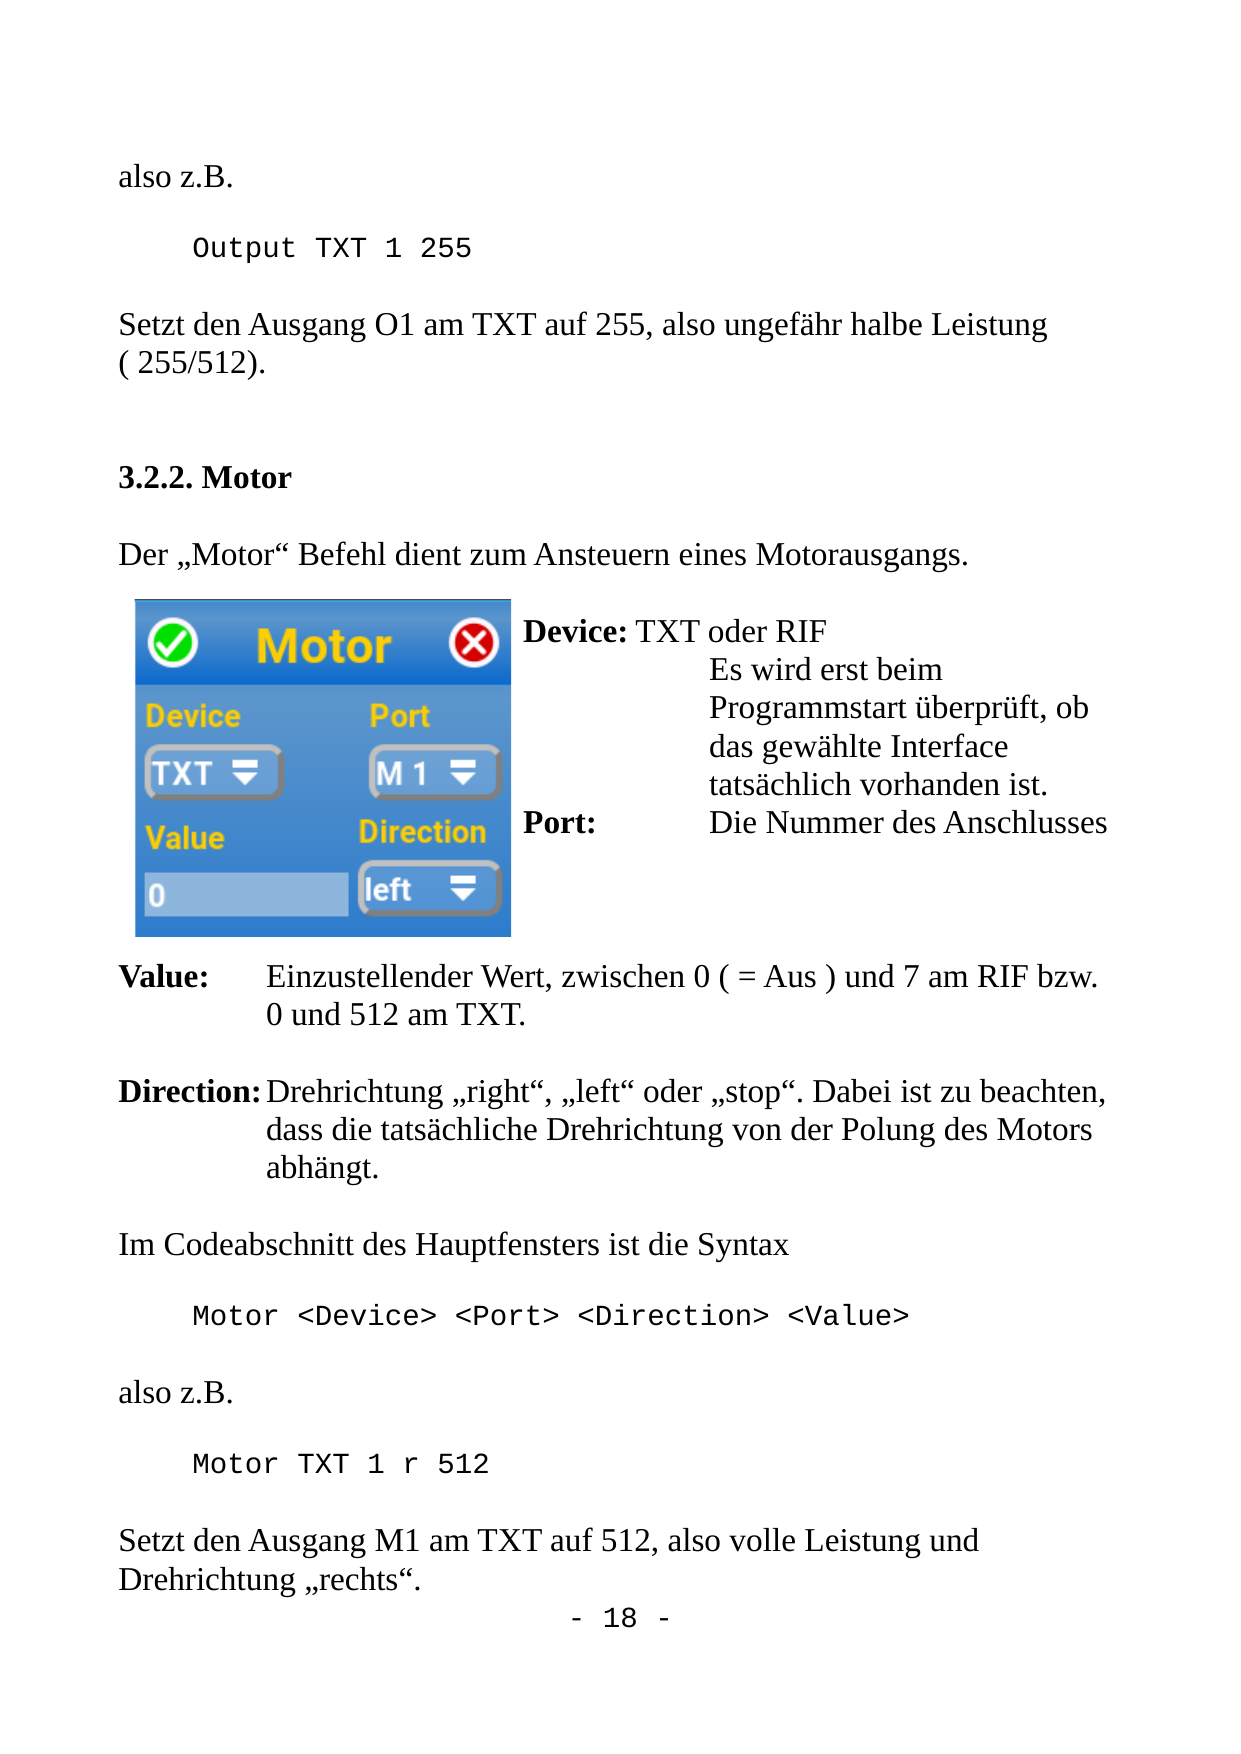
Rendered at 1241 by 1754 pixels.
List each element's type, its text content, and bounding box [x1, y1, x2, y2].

text Motor <Device> <Port> <Direction> <Value> [118, 1301, 1122, 1334]
text Device: TXT oder RIF [512, 611, 1122, 649]
text 3.2.2. Motor [118, 458, 1122, 496]
text Setzt den Ausgang O1 am TXT auf 255, also ungefähr halbe Leistung ( 255/512). [118, 304, 1122, 381]
text Port: Die Nummer des Anschlusses [512, 803, 1122, 841]
picture [134, 599, 512, 937]
text Im Codeabschnitt des Hauptfensters ist die Syntax [118, 1224, 1122, 1263]
text Motor TXT 1 r 512 [118, 1449, 1122, 1482]
text abhängt. [118, 1148, 1122, 1186]
text dass die tatsächliche Drehrichtung von der Polung des Motors [118, 1109, 1122, 1148]
text also z.B. [118, 156, 1122, 195]
text Direction: Drehrichtung „right“, „left“ oder „stop“. Dabei ist zu beachten, [118, 1071, 1122, 1109]
text Value: Einzustellender Wert, zwischen 0 ( = Aus ) und 7 am RIF bzw. 0 und 512 am TXT. [118, 956, 1122, 1033]
text Es wird erst beim Programmstart überprüft, ob das gewählte Interface tatsächlich vorhanden ist. [512, 649, 1122, 803]
text also z.B. [118, 1372, 1122, 1411]
text Setzt den Ausgang M1 am TXT auf 512, also volle Leistung und Drehrichtung „rechts“. [118, 1521, 1122, 1597]
text Der „Motor“ Befehl dient zum Ansteuern eines Motorausgangs. [118, 534, 1122, 573]
text Output TXT 1 255 [118, 233, 1122, 266]
text [118, 611, 134, 649]
text [118, 649, 134, 803]
